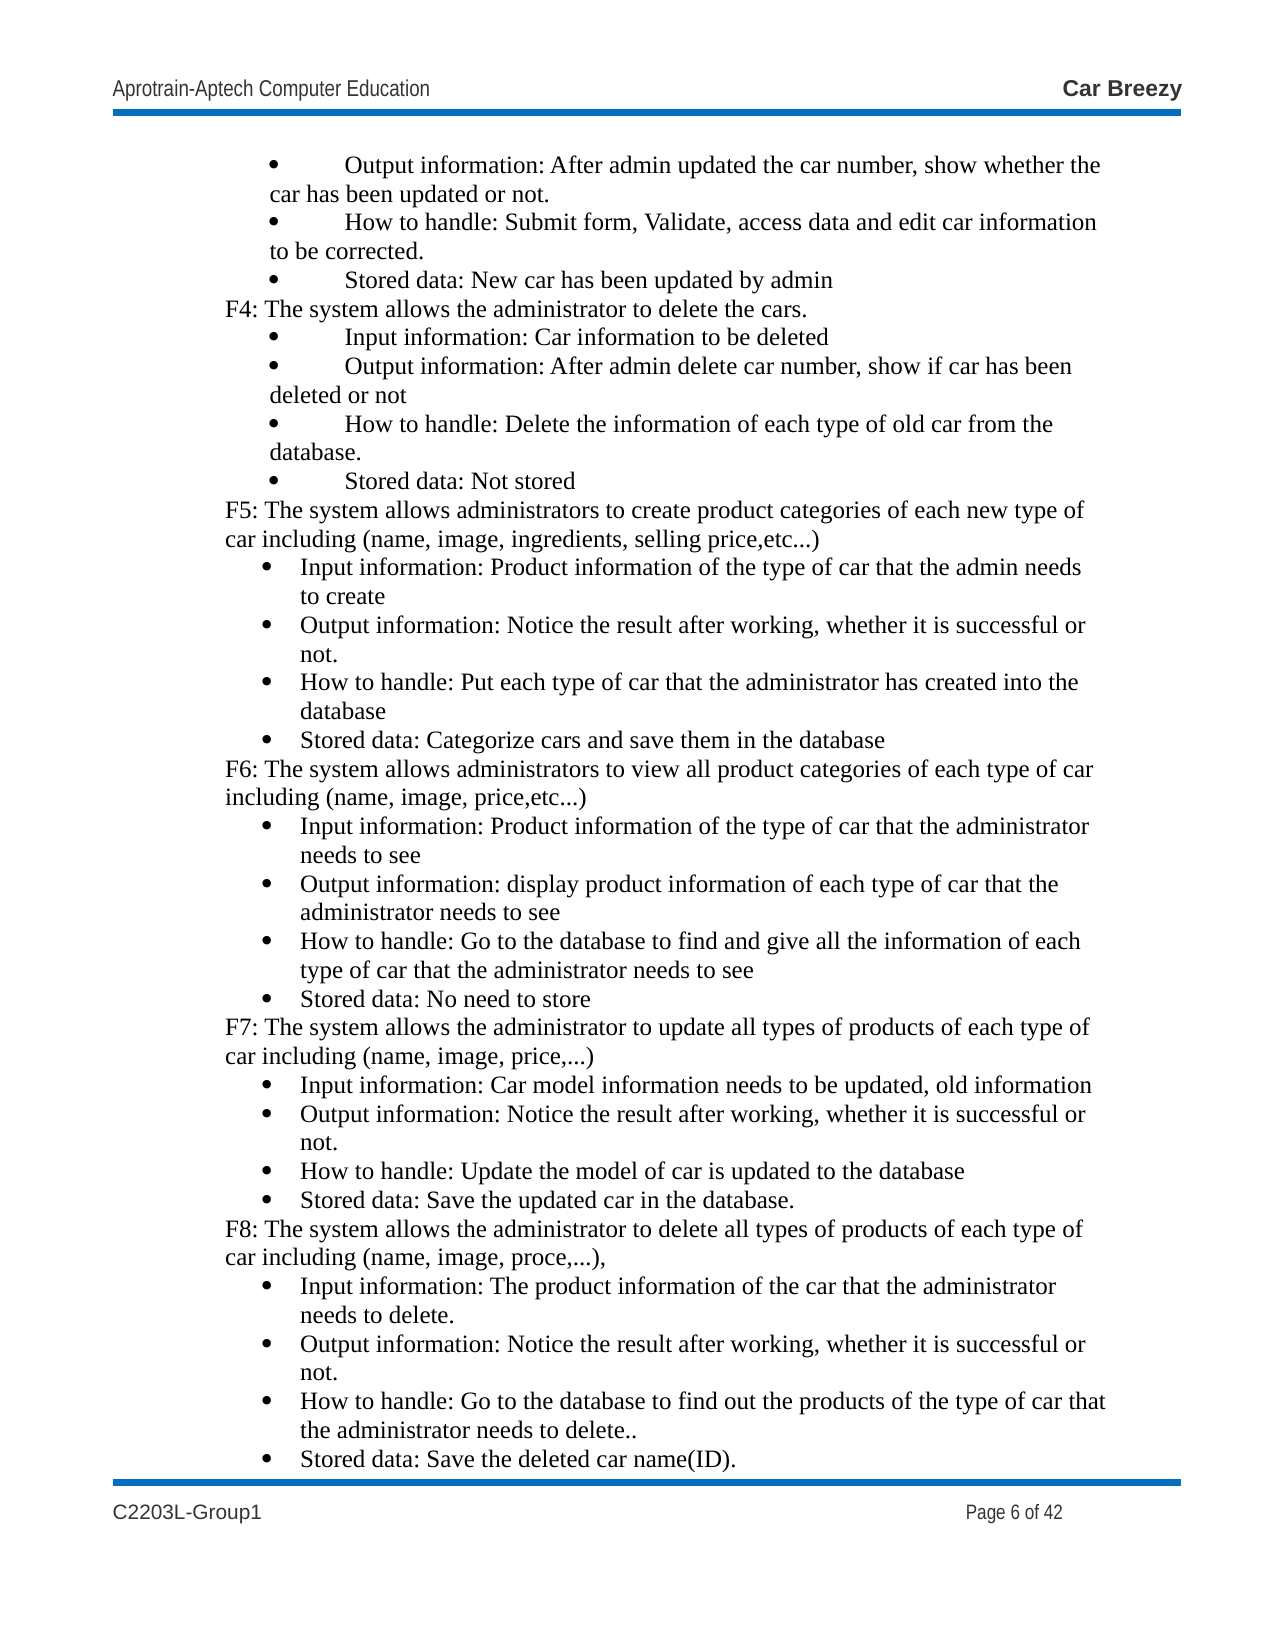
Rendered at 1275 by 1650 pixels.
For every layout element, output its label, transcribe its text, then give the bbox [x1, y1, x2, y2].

text F8: The system allows the administrator to delete all types of products of each type of car including (name, image, proce,...), [225, 1214, 1106, 1271]
list Stored data: New car has been updated by admin [269, 265, 1106, 294]
list Output information: After admin delete car number, show if car has been deleted or not [269, 351, 1106, 409]
list How to handle: Submit form, Validate, access data and edit car information to be corrected. [269, 207, 1106, 265]
list How to handle: Put each type of car that the administrator has created into the database [262, 667, 1106, 725]
list Stored data: Save the updated car in the database. [262, 1185, 1106, 1214]
list Output information: After admin updated the car number, show whether the car has been updated or not. [269, 150, 1106, 207]
list How to handle: Go to the database to find out the products of the type of car that the administrator needs to delete.. [262, 1386, 1106, 1444]
list Input information: Product information of the type of car that the administrator needs to see [262, 811, 1106, 869]
list Output information: Notice the result after working, whether it is successful or not. [262, 1329, 1106, 1386]
list How to handle: Delete the information of each type of old car from the database. [269, 409, 1106, 466]
text F6: The system allows administrators to view all product categories of each type of car including (name, image, price,etc...) [225, 754, 1106, 811]
list Stored data: Categorize cars and save them in the database [262, 725, 1106, 754]
list Input information: Car information to be deleted [269, 322, 1106, 351]
list Output information: Notice the result after working, whether it is successful or not. [262, 610, 1106, 667]
text F4: The system allows the administrator to delete the cars. [225, 294, 1106, 322]
list Stored data: Save the deleted car name(ID). [262, 1444, 1106, 1472]
list Output information: Notice the result after working, whether it is successful or not. [262, 1099, 1106, 1156]
list Stored data: Not stored [269, 466, 1106, 495]
text F7: The system allows the administrator to update all types of products of each type of car including (name, image, price,...) [225, 1012, 1106, 1070]
list Output information: display product information of each type of car that the administrator needs to see [262, 869, 1106, 926]
list How to handle: Go to the database to find and give all the information of each type of car that the administrator needs to see [262, 926, 1106, 984]
list Stored data: No need to store [262, 984, 1106, 1012]
list Input information: The product information of the car that the administrator needs to delete. [262, 1271, 1106, 1329]
list Input information: Product information of the type of car that the admin needs to create [262, 552, 1106, 610]
list How to handle: Update the model of car is updated to the database [262, 1156, 1106, 1185]
text F5: The system allows administrators to create product categories of each new type of car including (name, image, ingredients, selling price,etc...) [225, 495, 1106, 552]
list Input information: Car model information needs to be updated, old information [262, 1070, 1106, 1099]
